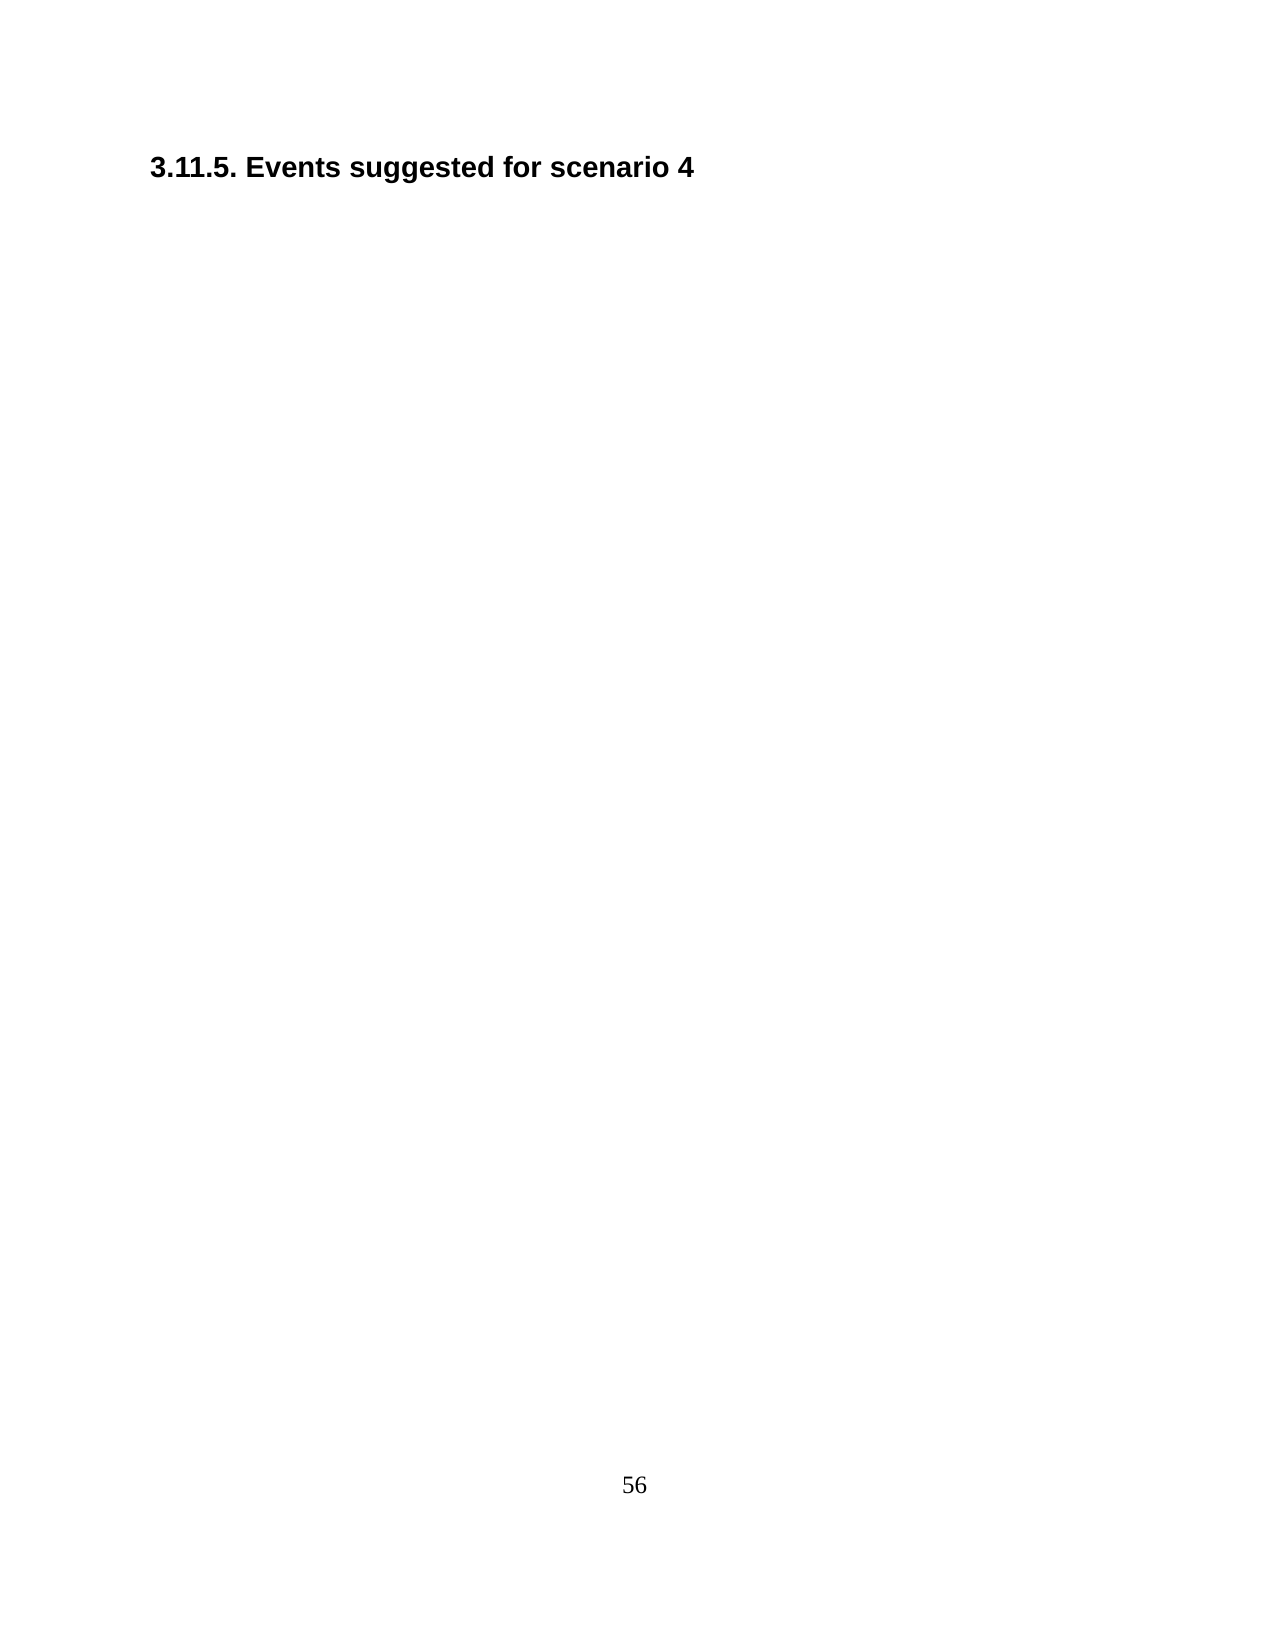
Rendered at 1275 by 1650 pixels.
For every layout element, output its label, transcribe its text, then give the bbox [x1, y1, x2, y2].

subtitle 3.11.5. Events suggested for scenario 4 [150, 150, 1125, 183]
